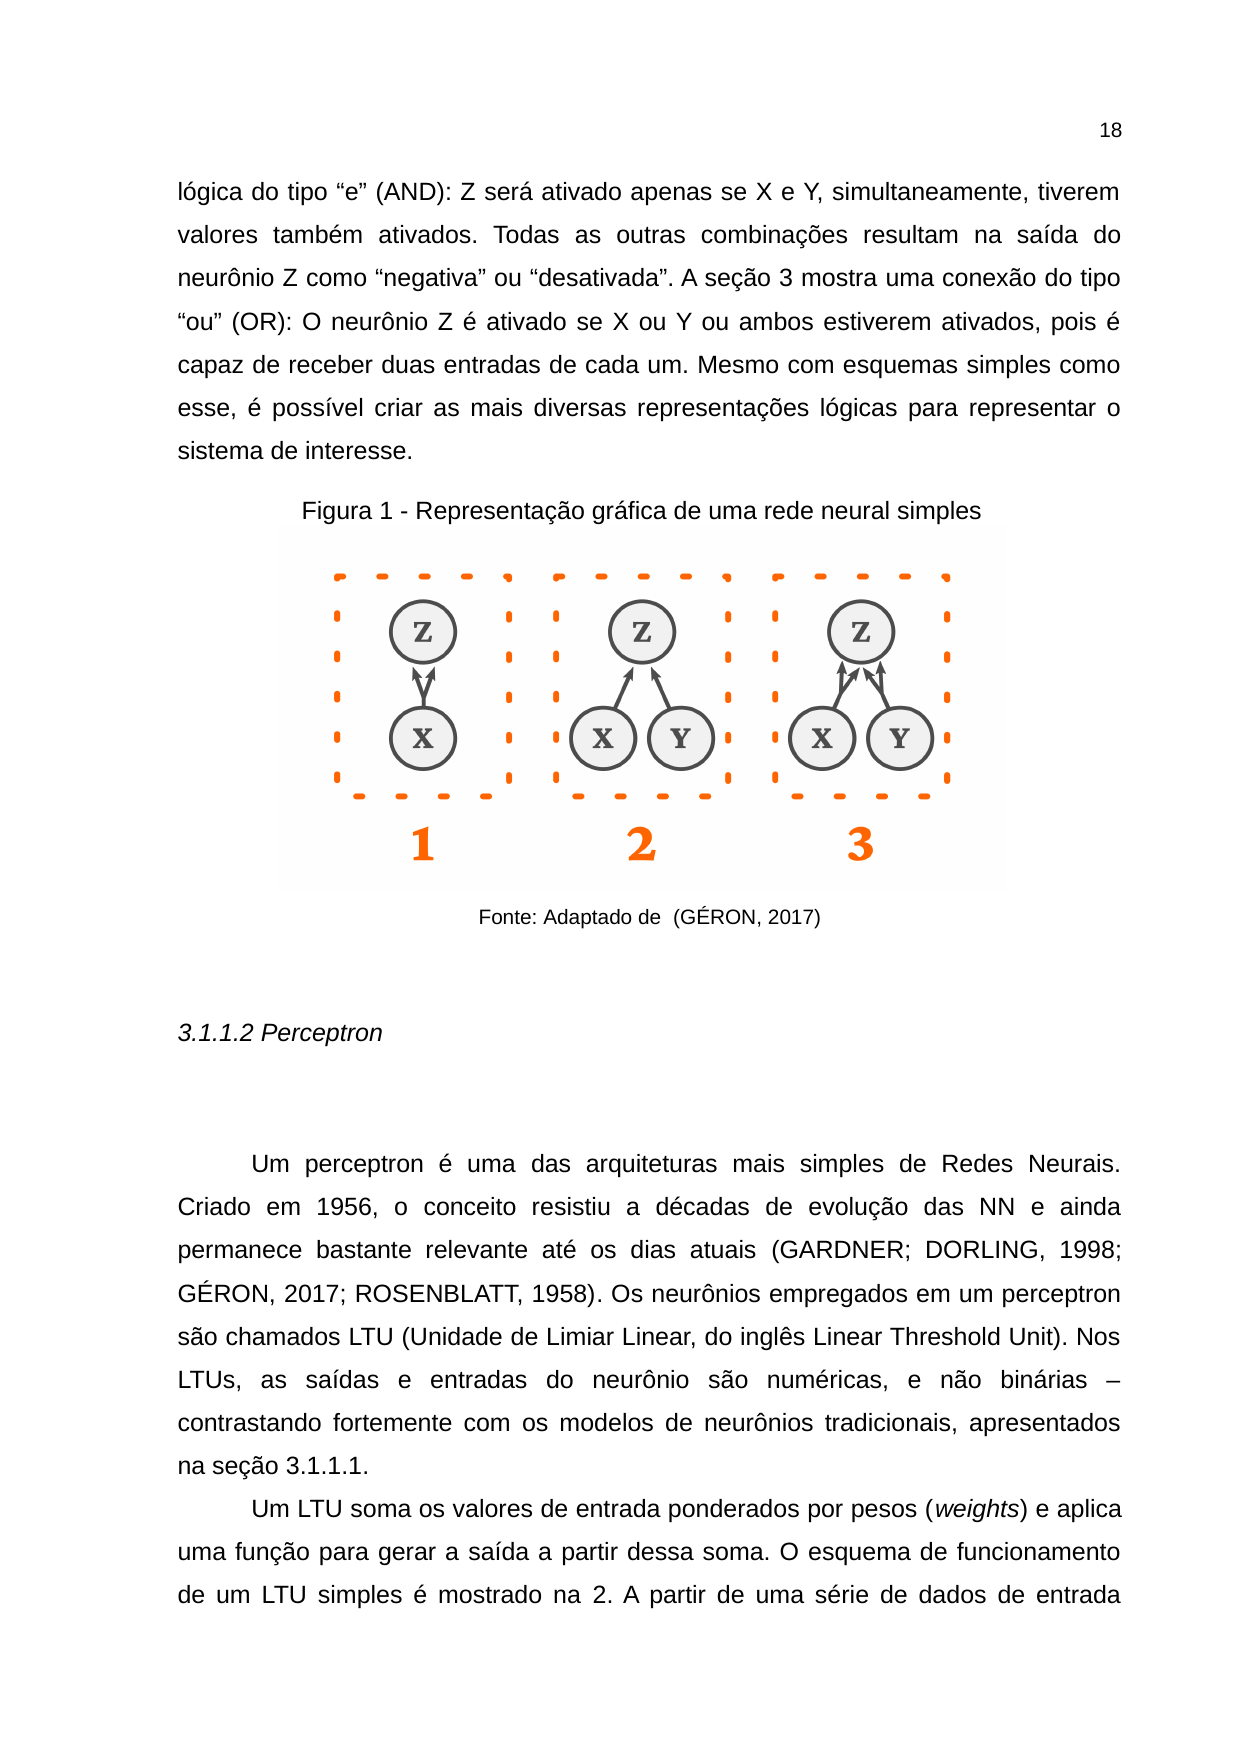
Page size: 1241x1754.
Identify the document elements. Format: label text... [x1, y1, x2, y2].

text Um perceptron é uma das arquiteturas mais simples de Redes Neurais. Criado em 1956, o conceito resistiu a décadas de evolução das NN e ainda permanece bastante relevante até os dias atuais (GARDNER; DORLING, 1998; GÉRON, 2017; ROSENBLATT, 1958). Os neurônios empregados em um perceptron são chamados LTU (Unidade de Limiar Linear, do inglês Linear Threshold Unit). Nos LTUs, as saídas e entradas do neurônio são numéricas, e não binárias – contrastando fortemente com os modelos de neurônios tradicionais, apresentados na seção 3.1.1.1. [177, 1149, 1122, 1480]
text Um LTU soma os valores de entrada ponderados por pesos (weights) e aplica uma função para gerar a saída a partir dessa soma. O esquema de funcionamento de um LTU simples é mostrado na Figura 2. A partir de uma série de dados de entrada (representados por i1, i2 e i3), é obtido um resultado ou saída. O somatório de pesos multiplicados pelas entradas pode ser definido como z = w1i1 + w2i2 + … + wnin, conforme indicado na Equação 1. Esse valor é então transformado, através de uma função, em h – o valor de saída do LTU. O treino de um LTU diz respeito à etapa de otimizar os pesos (w1, w2, …, wn) para que gerem saídas mais próximas das de interesse. Em resumo, são os pesos que determinam o resultado de saída, juntamente com a função de transformação em h. [177, 1494, 1122, 1609]
subtitle Perceptron [177, 1017, 1122, 1046]
picture [278, 525, 1006, 891]
text Um neurônio artificial é tão somente uma função que ativa determinados outputs (valores de saída) em função dos inputs (valores de entrada) recebidos. Seu comportamento é do tipo binário (como ativado/desativado, liga/desliga, ou verdadeiro/falso) e é capaz de representar os mais diversos comandos lógicos (GÉRON, 2017). A Figura 1 mostra um esquema de um neurônio (Z) capaz de gerar uma saída binária em função das entradas (X e Y). As setas representam as conexões. A seção 1 da figura mostra um neurônio com a chamada função identidade: o neurônio Z está ativo quando o neurônio X também estiver, pois as duas entradas que recebe vem diretamente de X. Da mesma forma, caso X esteja desativado ou com um sinal negativo, Z simplesmente replicará esse resultado. A seção 2 mostra uma operação lógica do tipo “e” (AND): Z será ativado apenas se X e Y, simultaneamente, tiverem valores também ativados. Todas as outras combinações resultam na saída do neurônio Z como “negativa” ou “desativada”. A seção 3 mostra uma conexão do tipo “ou” (OR): O neurônio Z é ativado se X ou Y ou ambos estiverem ativados, pois é capaz de receber duas entradas de cada um. Mesmo com esquemas simples como esse, é possível criar as mais diversas representações lógicas para representar o sistema de interesse. [177, 177, 1122, 464]
text Figura 1 - Representação gráfica de uma rede neural simples [258, 496, 1026, 525]
text Fonte: Adaptado de (GÉRON, 2017) [177, 479, 1122, 929]
